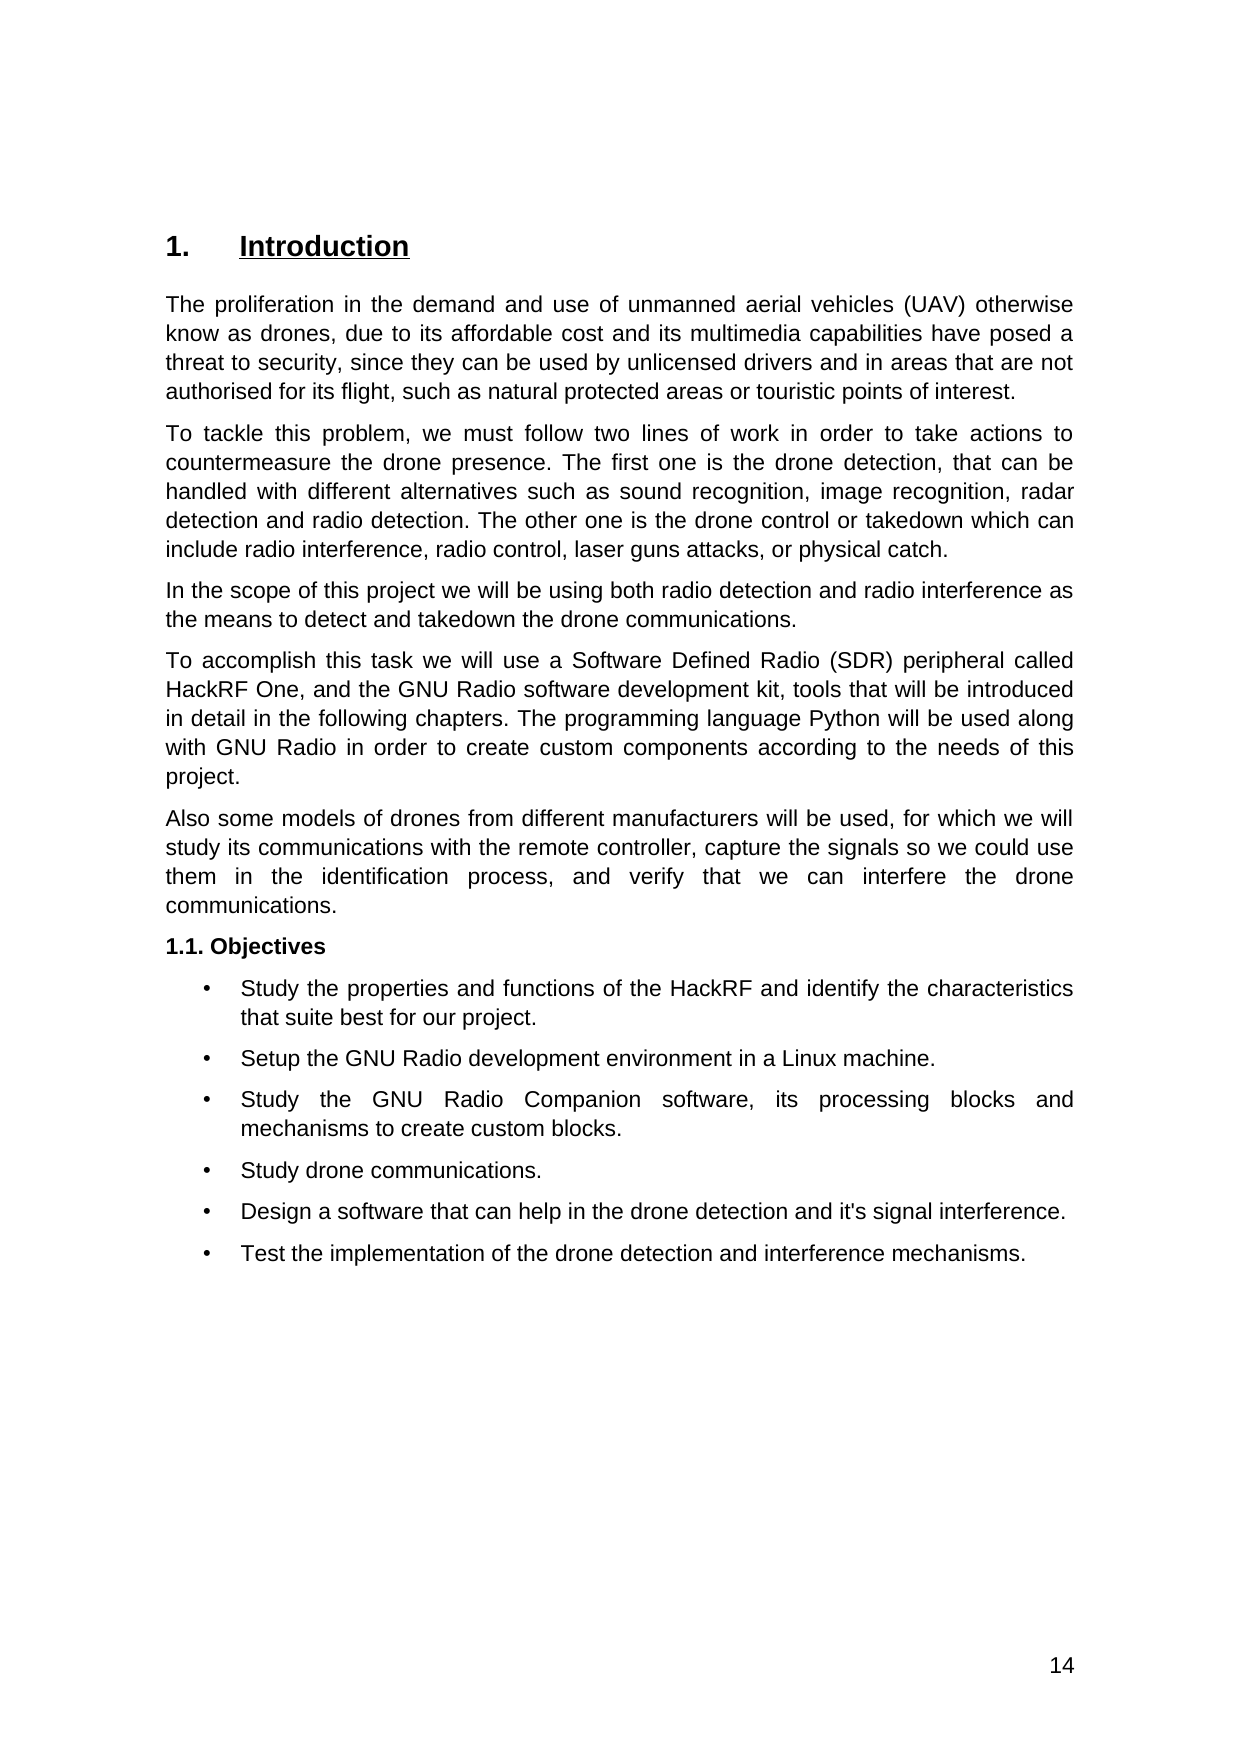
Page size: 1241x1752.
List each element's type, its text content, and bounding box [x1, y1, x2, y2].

subtitle Introduction [165, 228, 1075, 262]
text Also some models of drones from different manufacturers will be used, for which we will study its communications with the remote controller, capture the signals so we could use them in the identification process, and verify that we can interfere the drone communications. [165, 805, 1075, 918]
text 1.1. Objectives [165, 933, 1075, 959]
list Study the GNU Radio Companion software, its processing blocks and mechanisms to create custom blocks. [203, 1086, 1075, 1142]
list Setup the GNU Radio development environment in a Linux machine. [203, 1045, 1075, 1071]
list Test the implementation of the drone detection and interference mechanisms. [203, 1240, 1075, 1266]
text The proliferation in the demand and use of unmanned aerial vehicles (UAV) otherwise know as drones, due to its affordable cost and its multimedia capabilities have posed a threat to security, since they can be used by unlicensed drivers and in areas that are not authorised for its flight, such as natural protected areas or touristic points of interest. [165, 291, 1075, 404]
list Design a software that can help in the drone detection and it's signal interference. [203, 1198, 1075, 1224]
text To tackle this problem, we must follow two lines of work in order to take actions to countermeasure the drone presence. The first one is the drone detection, that can be handled with different alternatives such as sound recognition, image recognition, radar detection and radio detection. The other one is the drone control or takedown which can include radio interference, radio control, laser guns attacks, or physical catch. [165, 420, 1075, 562]
list Study the properties and functions of the HackRF and identify the characteristics that suite best for our project. [203, 974, 1075, 1030]
text In the scope of this project we will be using both radio detection and radio interference as the means to detect and takedown the drone communications. [165, 577, 1075, 632]
list Study drone communications. [203, 1157, 1075, 1183]
text To accomplish this task we will use a Software Defined Radio (SDR) peripheral called HackRF One, and the GNU Radio software development kit, tools that will be introduced in detail in the following chapters. The programming language Python will be used along with GNU Radio in order to create custom components according to the needs of this project. [165, 647, 1075, 789]
